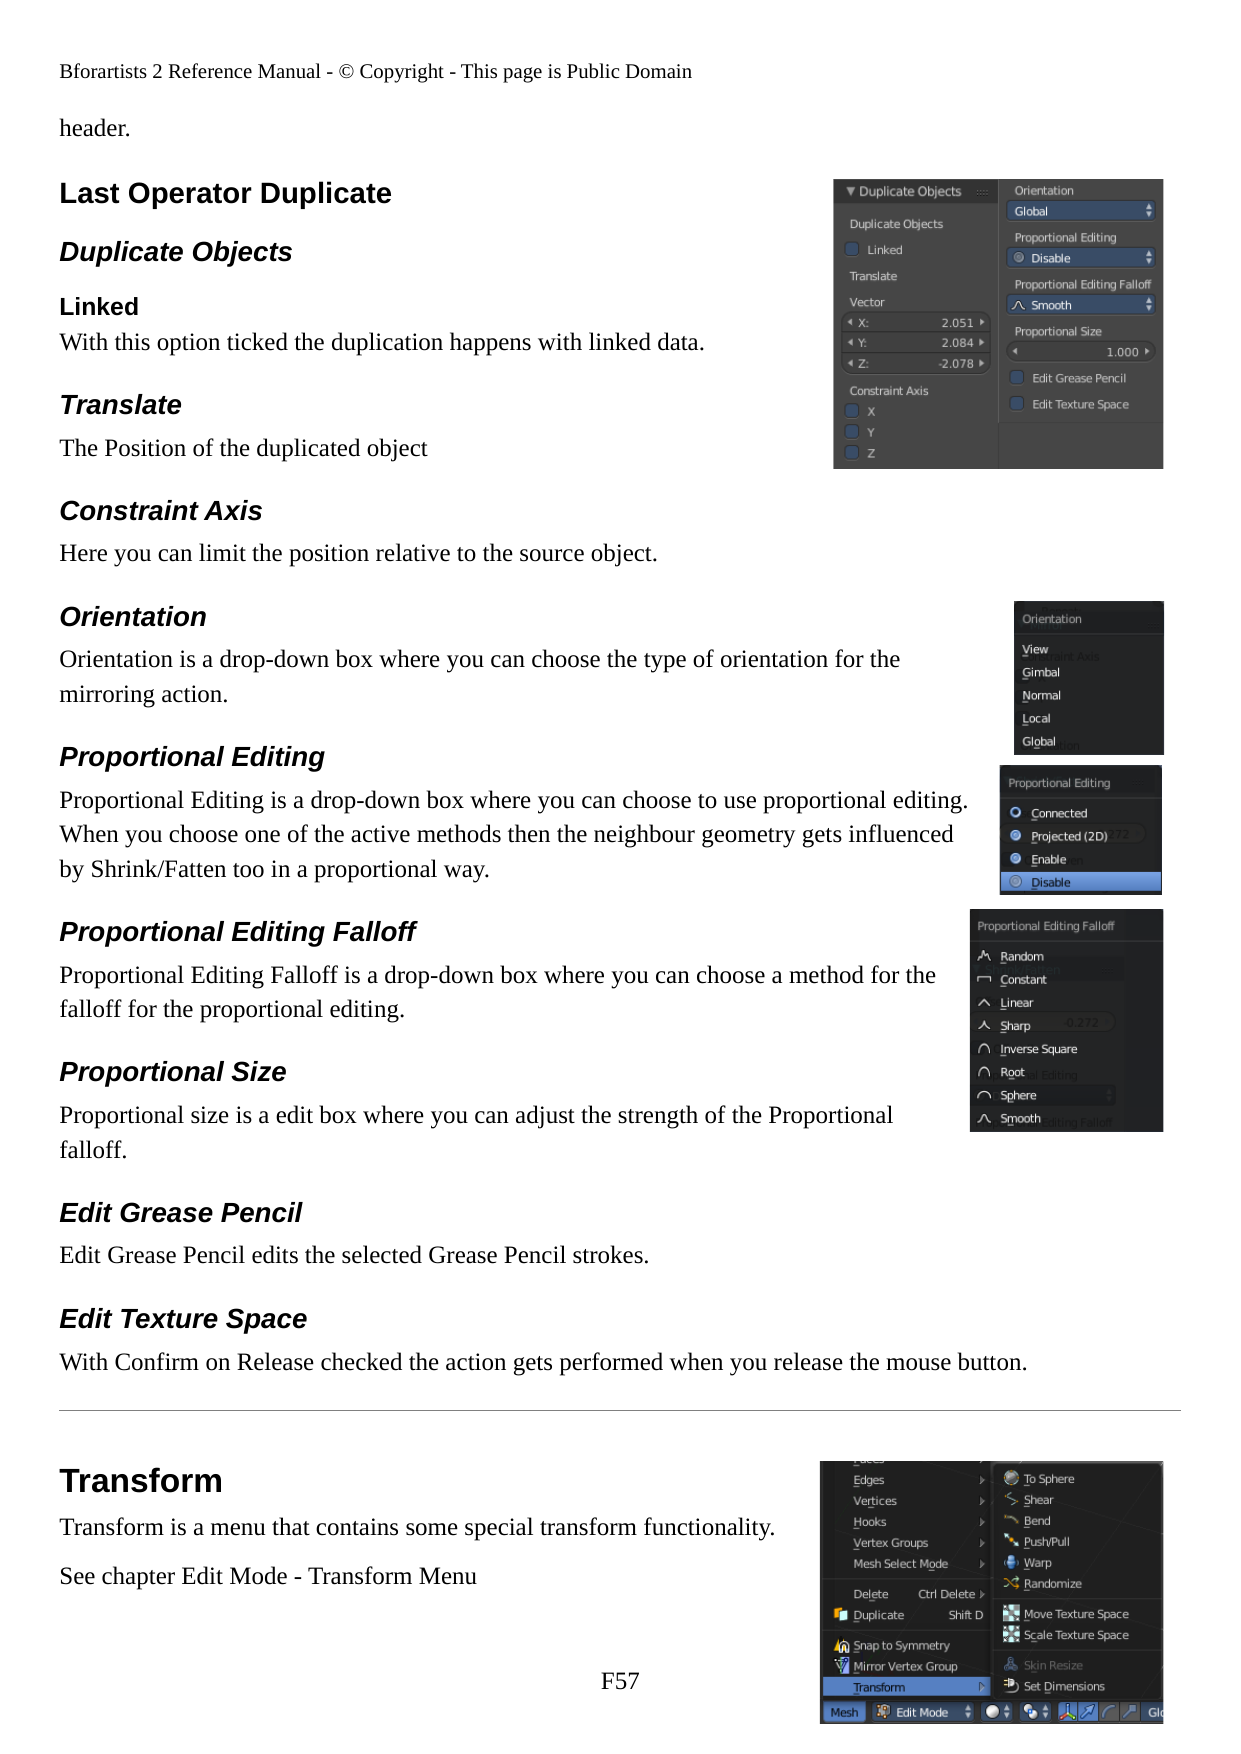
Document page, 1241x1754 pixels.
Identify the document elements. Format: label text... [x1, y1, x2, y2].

subtitle Proportional Size [59, 1056, 969, 1088]
subtitle [1164, 1461, 1181, 1499]
subtitle Proportional Editing Falloff [59, 915, 969, 947]
subtitle Linked [59, 292, 833, 320]
text Proportional Editing Falloff is a drop-down box where you can choose a method for the falloff for the proportional editing. [59, 960, 969, 1023]
text Proportional Editing is a drop-down box where you can choose to use proportional editing. When you choose one of the active methods then the neighbour geometry gets influenced by Shrink/Fatten too in a proportional way. [59, 785, 999, 883]
subtitle Transform [59, 1461, 819, 1499]
text Transform is a menu that contains some special transform functionality. [59, 1512, 819, 1541]
subtitle Translate [59, 388, 833, 420]
picture [819, 1461, 1164, 1724]
subtitle Last Operator Duplicate [59, 176, 1181, 210]
text See chapter Edit Mode - Transform Menu [59, 1561, 819, 1589]
subtitle Constraint Axis [59, 494, 1181, 526]
subtitle [1164, 235, 1181, 267]
subtitle [1164, 1056, 1181, 1088]
picture [1014, 601, 1165, 755]
text With this option ticked the duplication happens with linked data. [59, 327, 833, 355]
text header. [59, 113, 1181, 141]
text With Confirm on Release checked the action gets performed when you release the mouse button. [59, 1347, 1181, 1375]
text The Position of the duplicated object [59, 433, 833, 461]
text Here you can limit the position relative to the source object. [59, 538, 1181, 567]
text Proportional size is a edit box where you can adjust the strength of the Proportional falloff. [59, 1100, 1181, 1163]
subtitle Orientation [59, 600, 1181, 632]
subtitle [1164, 388, 1181, 420]
text Edit Grease Pencil edits the selected Grease Pencil strokes. [59, 1241, 1181, 1269]
picture [969, 909, 1164, 1132]
subtitle Edit Texture Space [59, 1302, 1181, 1334]
text Orientation is a drop-down box where you can choose the type of orientation for the mirroring action. [59, 644, 1014, 708]
subtitle Duplicate Objects [59, 235, 833, 267]
subtitle Proportional Editing [59, 741, 1181, 772]
subtitle [1164, 292, 1181, 320]
picture [833, 179, 1164, 469]
picture [999, 765, 1162, 895]
subtitle Edit Grease Pencil [59, 1196, 1181, 1228]
